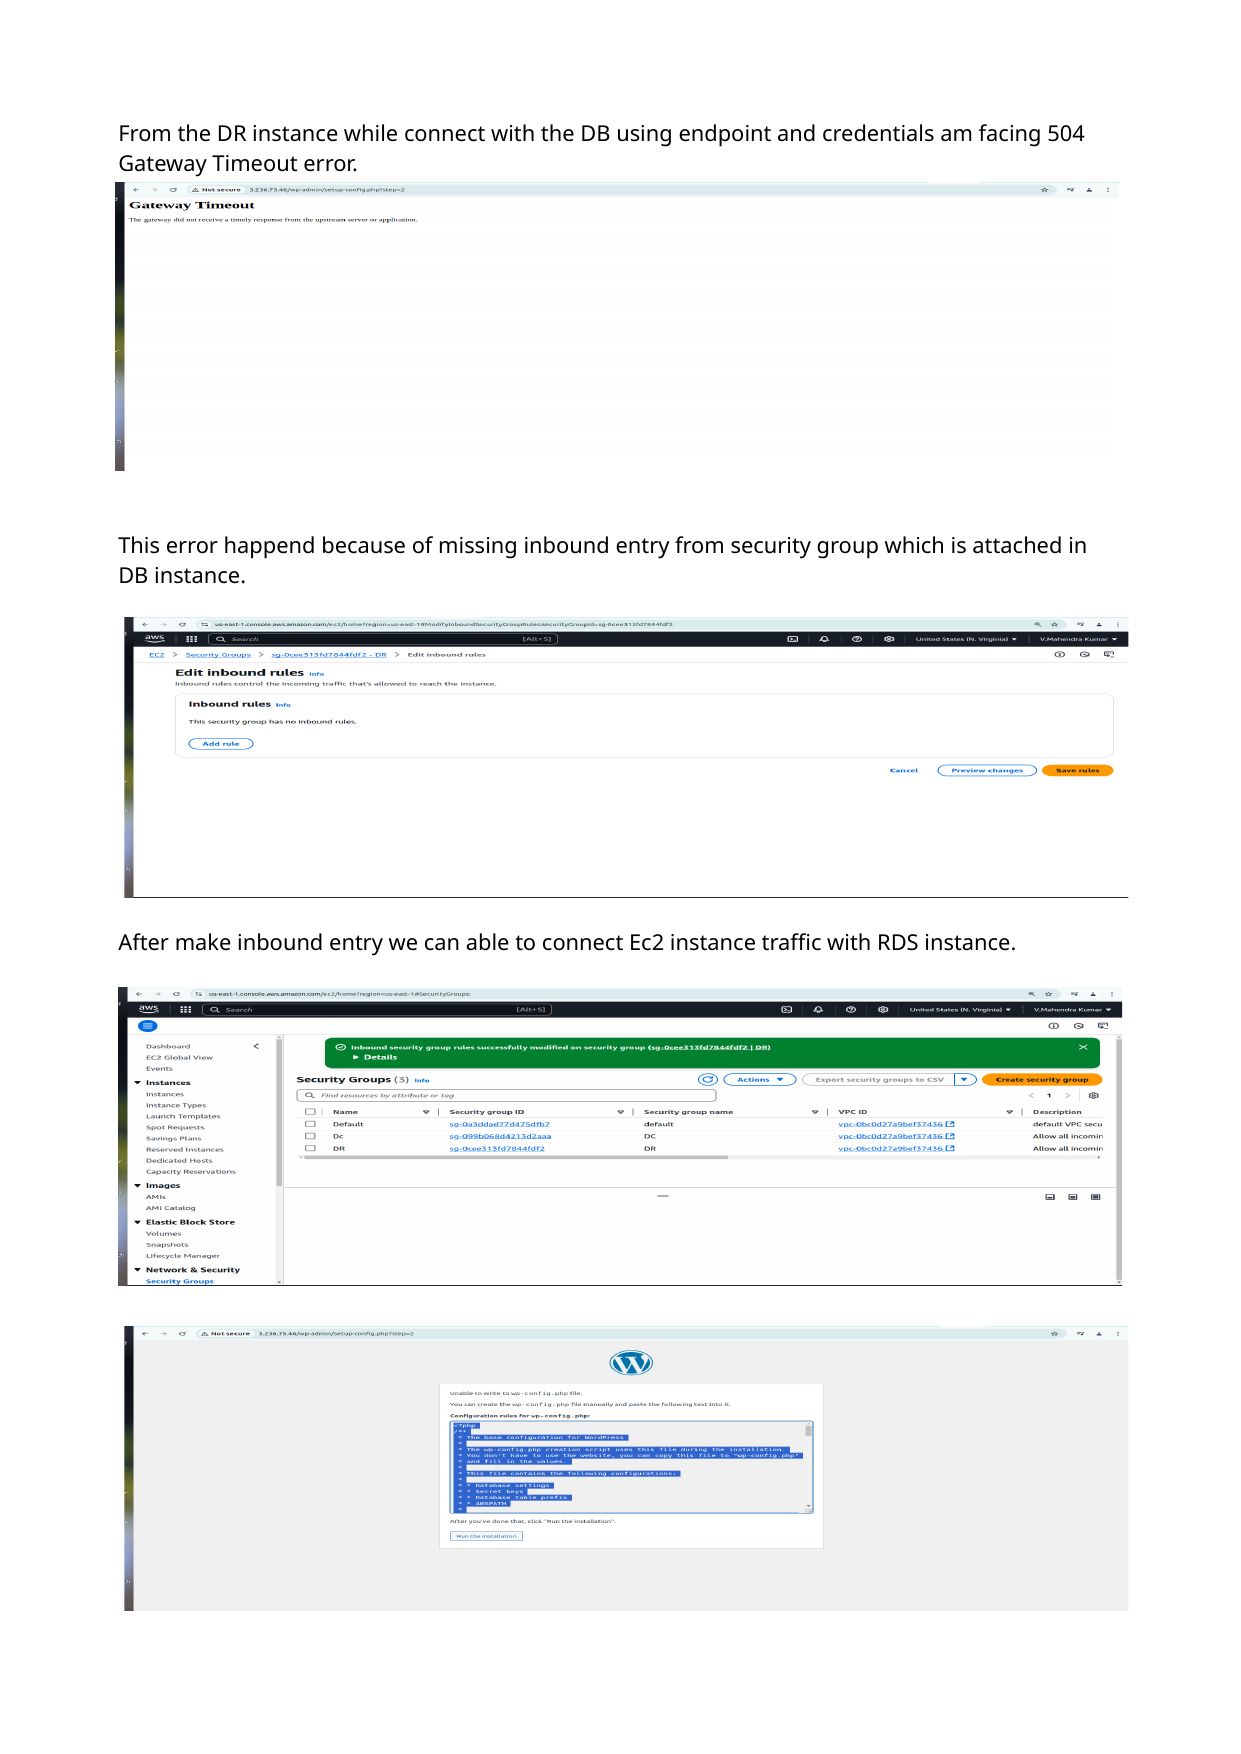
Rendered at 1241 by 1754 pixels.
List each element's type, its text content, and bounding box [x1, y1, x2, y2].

text After make inbound entry we can able to connect Ec2 instance traffic with RDS instance. [118, 927, 1122, 987]
text This error happend because of missing inbound entry from security group which is attached in DB instance. [118, 530, 1122, 589]
picture [118, 987, 1123, 1286]
picture [124, 1326, 1129, 1611]
picture [124, 617, 1129, 898]
text From the DR instance while connect with the DB using endpoint and credentials am facing 504 Gateway Timeout error. [118, 118, 1122, 500]
picture [115, 182, 1119, 471]
